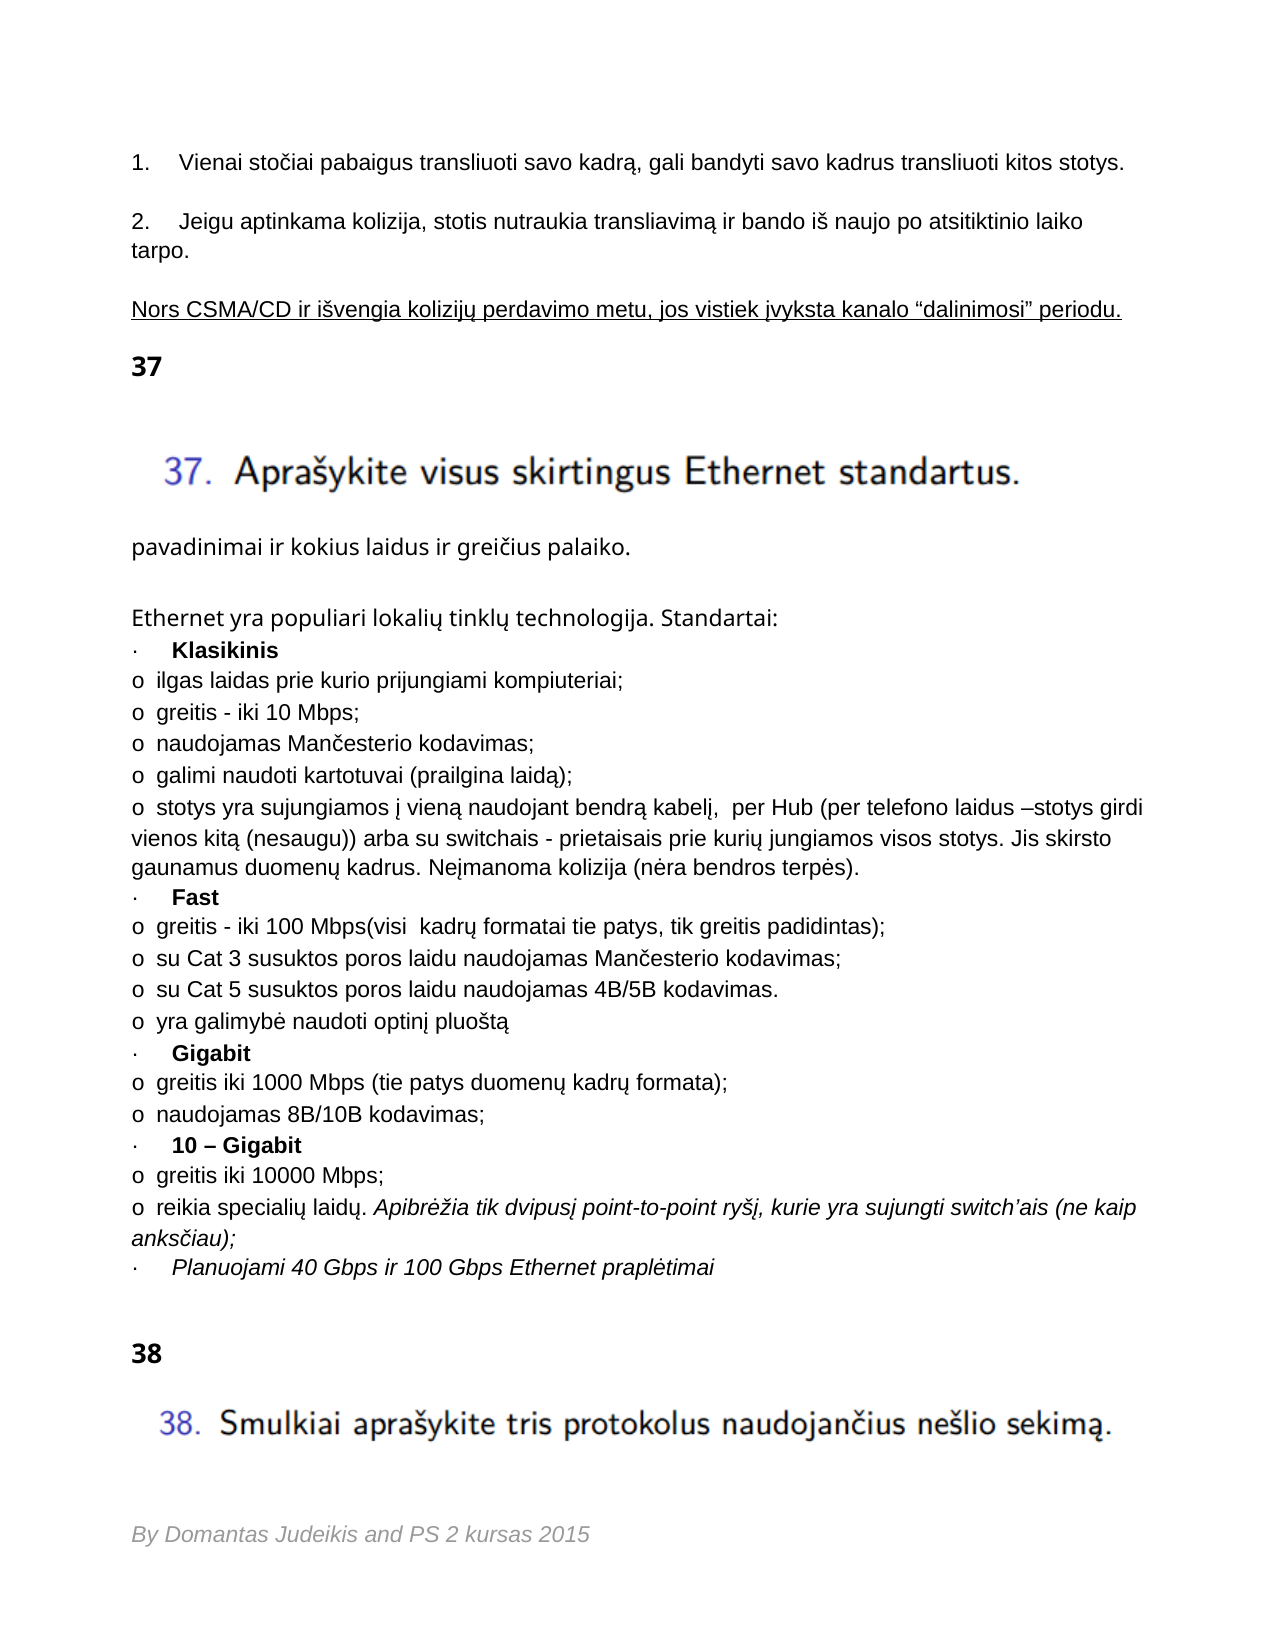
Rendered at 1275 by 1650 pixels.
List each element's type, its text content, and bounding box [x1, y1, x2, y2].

text o greitis iki 10000 Mbps; [131, 1162, 1144, 1190]
text · Klasikinis [131, 638, 1144, 664]
picture [150, 437, 1041, 508]
text Ethernet yra populiari lokalių tinklų technologija. Standartai: [131, 602, 1144, 633]
text · Fast [131, 884, 1144, 910]
text pavadinimai ir kokius laidus ir greičius palaiko. [131, 530, 1144, 562]
subtitle 38 [131, 1334, 1144, 1371]
text o su Cat 3 susuktos poros laidu naudojamas Mančesterio kodavimas; [131, 945, 1144, 973]
text o naudojamas 8B/10B kodavimas; [131, 1101, 1144, 1129]
text 2. Jeigu aptinkama kolizija, stotis nutraukia transliavimą ir bando iš naujo po atsitiktinio laiko tarpo. [131, 209, 1144, 264]
text o stotys yra sujungiamos į vieną naudojant bendrą kabelį, per Hub (per telefono laidus –stotys girdi vienos kitą (nesaugu)) arba su switchais - prietaisais prie kurių jungiamos visos stotys. Jis skirsto gaunamus duomenų kadrus. Neįmanoma kolizija (nėra bendros terpės). [131, 794, 1144, 881]
picture [150, 1395, 1125, 1452]
text Nors CSMA/CD ir išvengia kolizijų perdavimo metu, jos vistiek įvyksta kanalo “dalinimosi” periodu. [131, 297, 1144, 322]
text o reikia specialių laidų. Apibrėžia tik dvipusį point-to-point ryšį, kurie yra sujungti switch’ais (ne kaip anksčiau); [131, 1194, 1144, 1251]
text o su Cat 5 susuktos poros laidu naudojamas 4B/5B kodavimas. [131, 977, 1144, 1005]
text o ilgas laidas prie kurio prijungiami kompiuteriai; [131, 668, 1144, 695]
text · 10 – Gigabit [131, 1133, 1144, 1159]
text · Planuojami 40 Gbps ir 100 Gbps Ethernet praplėtimai [131, 1255, 1144, 1281]
subtitle 37 [131, 347, 1144, 384]
text o yra galimybė naudoti optinį pluoštą [131, 1009, 1144, 1036]
text · Gigabit [131, 1040, 1144, 1066]
text o greitis - iki 10 Mbps; [131, 699, 1144, 727]
text 1. Vienai stočiai pabaigus transliuoti savo kadrą, gali bandyti savo kadrus transliuoti kitos stotys. [131, 150, 1144, 176]
text o greitis iki 1000 Mbps (tie patys duomenų kadrų formata); [131, 1070, 1144, 1097]
text o greitis - iki 100 Mbps(visi kadrų formatai tie patys, tik greitis padidintas); [131, 914, 1144, 941]
text o galimi naudoti kartotuvai (prailgina laidą); [131, 763, 1144, 790]
text o naudojamas Mančesterio kodavimas; [131, 731, 1144, 758]
